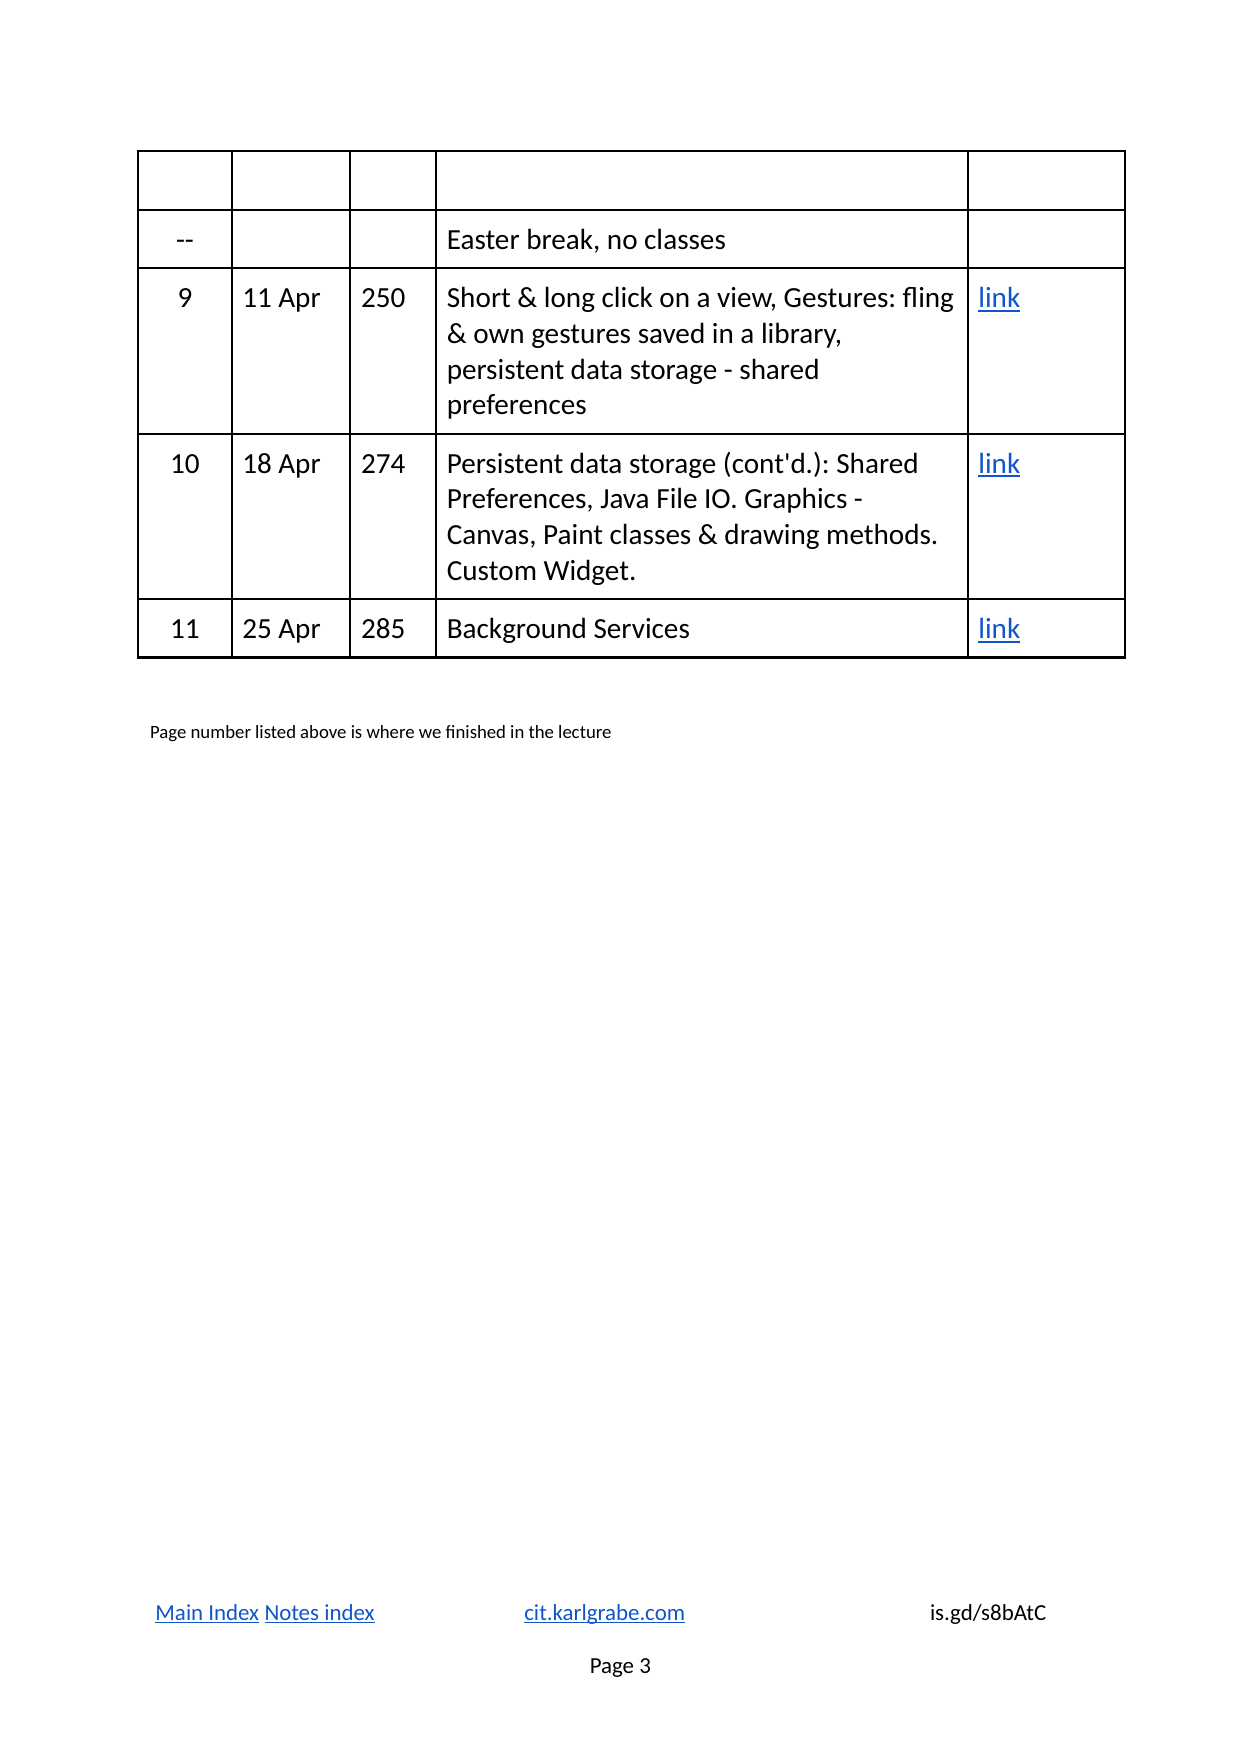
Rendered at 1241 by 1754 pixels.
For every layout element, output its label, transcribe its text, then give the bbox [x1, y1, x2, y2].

table_cell Background Services [437, 600, 967, 656]
table_cell link [969, 269, 1124, 432]
table_cell [233, 211, 349, 267]
table_cell -- [139, 211, 231, 267]
table_cell 250 [351, 269, 435, 432]
table_cell [969, 152, 1124, 208]
table_cell 18 Apr [233, 435, 349, 598]
table_cell [437, 152, 967, 208]
table_cell 10 [139, 435, 231, 598]
table_cell [351, 152, 435, 208]
table_cell 11 [139, 600, 231, 656]
text Page number listed above is where we finished in the lecture [150, 720, 1090, 743]
table_cell [969, 211, 1124, 267]
table_cell [351, 211, 435, 267]
table_cell 9 [139, 269, 231, 432]
table_cell 25 Apr [233, 600, 349, 656]
table_cell link [969, 600, 1124, 656]
table_cell 274 [351, 435, 435, 598]
table_cell Short & long click on a view, Gestures: fling & own gestures saved in a library, persistent data storage - shared preferences [437, 269, 967, 432]
table_cell 285 [351, 600, 435, 656]
table_cell link [969, 435, 1124, 598]
table_cell [233, 152, 349, 208]
table_cell Persistent data storage (cont'd.): Shared Preferences, Java File IO. Graphics - Canvas, Paint classes & drawing methods. Custom Widget. [437, 435, 967, 598]
table_cell 11 Apr [233, 269, 349, 432]
table_cell [139, 152, 231, 208]
table_cell Easter break, no classes [437, 211, 967, 267]
